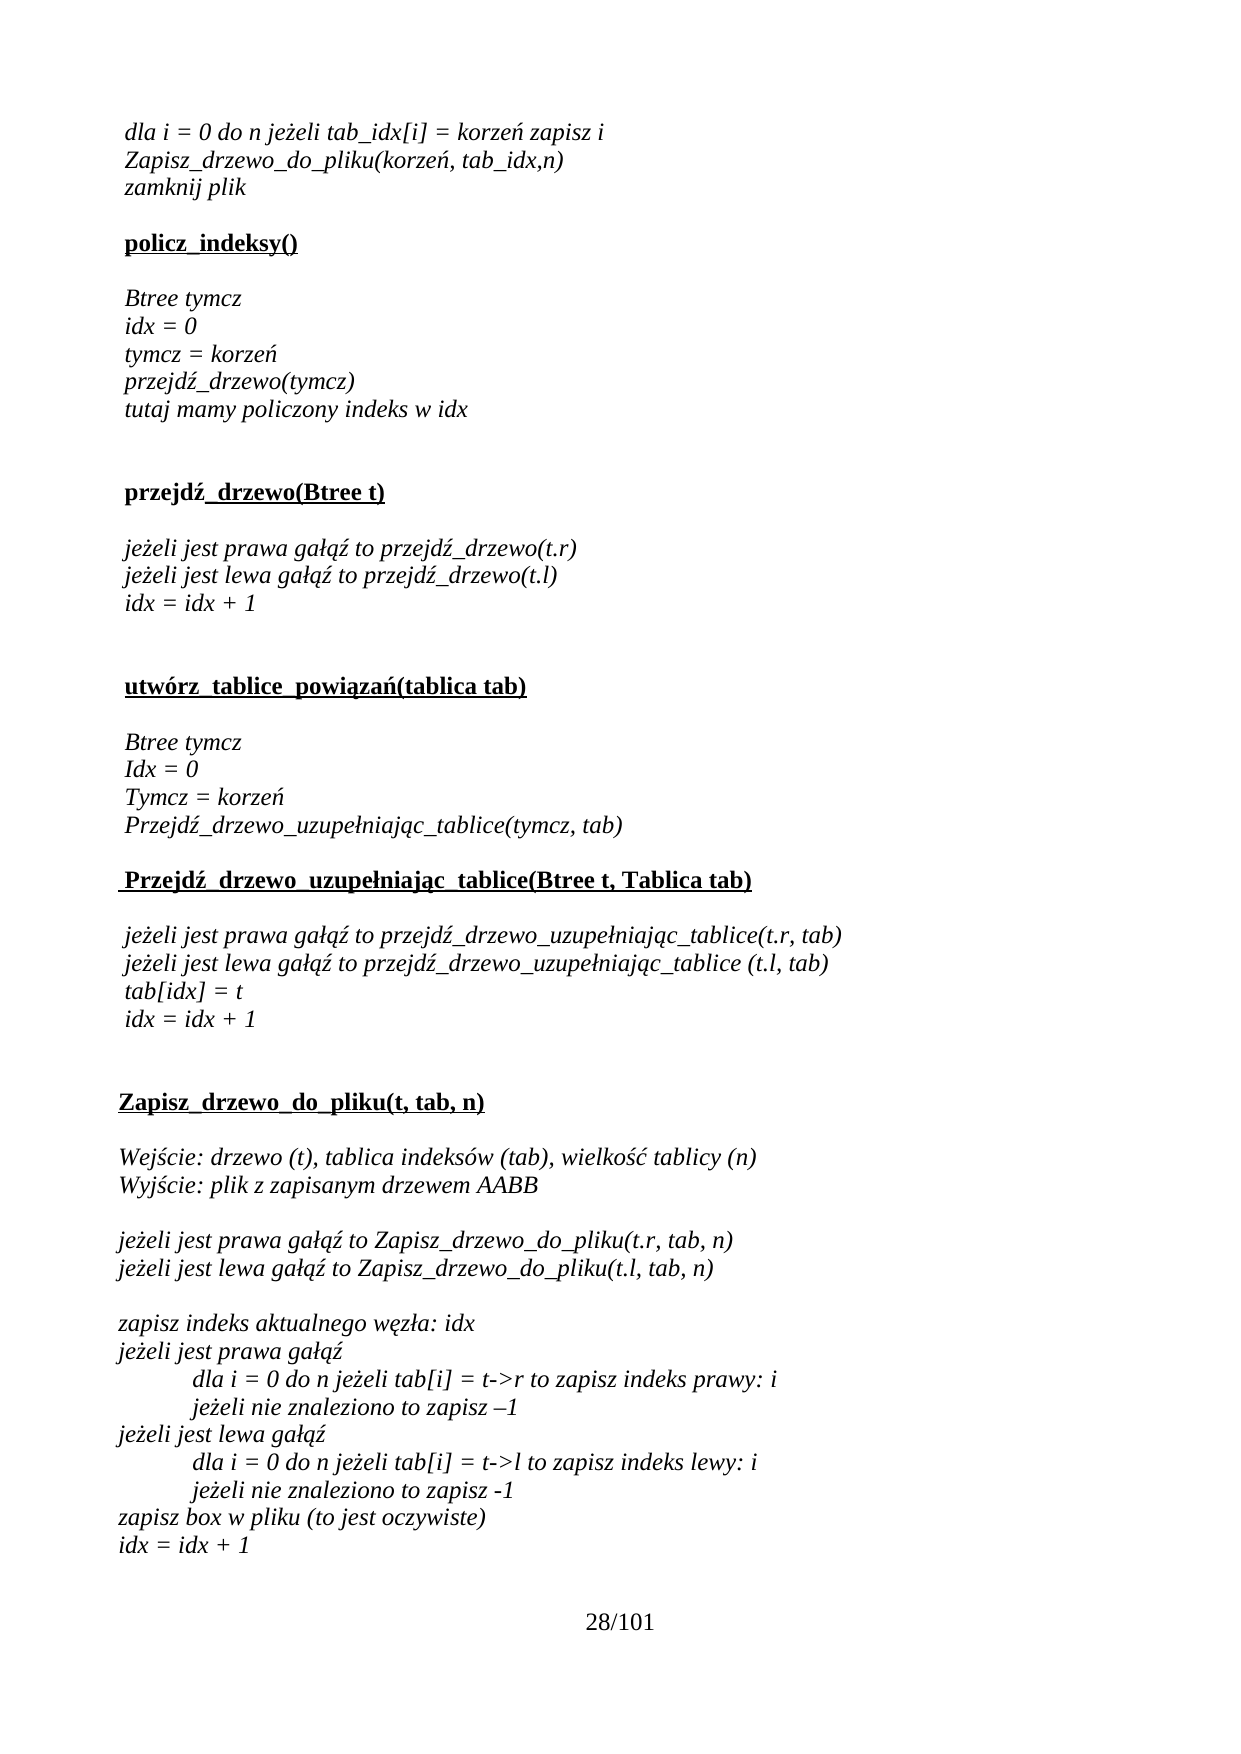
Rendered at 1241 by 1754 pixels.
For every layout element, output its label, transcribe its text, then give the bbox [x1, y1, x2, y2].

text Przejdź_drzewo_uzupełniając_tablice(tymcz, tab) [118, 811, 1122, 838]
text Zapisz_drzewo_do_pliku(t, tab, n) [118, 1088, 1122, 1116]
text idx = idx + 1 [118, 1005, 1122, 1032]
text jeżeli jest prawa gałąź to Zapisz_drzewo_do_pliku(t.r, tab, n) [118, 1226, 1122, 1254]
text zamknij plik [118, 173, 1122, 201]
text tab[idx] = t [118, 977, 1122, 1005]
text zapisz indeks aktualnego węzła: idx [118, 1309, 1122, 1337]
text policz_indeksy() [118, 229, 1122, 257]
text Przejdź_drzewo_uzupełniając_tablice(Btree t, Tablica tab) [118, 866, 1122, 894]
text dla i = 0 do n jeżeli tab[i] = t->l to zapisz indeks lewy: i [118, 1448, 1122, 1476]
text idx = idx + 1 [118, 589, 1122, 617]
text jeżeli jest lewa gałąź to przejdź_drzewo_uzupełniając_tablice (t.l, tab) [118, 949, 1122, 977]
text dla i = 0 do n jeżeli tab_idx[i] = korzeń zapisz i [118, 118, 1122, 146]
text jeżeli jest lewa gałąź [118, 1420, 1122, 1448]
text Zapisz_drzewo_do_pliku(korzeń, tab_idx,n) [118, 146, 1122, 173]
text dla i = 0 do n jeżeli tab[i] = t->r to zapisz indeks prawy: i [118, 1365, 1122, 1393]
text jeżeli jest prawa gałąź to przejdź_drzewo(t.r) [118, 534, 1122, 561]
text jeżeli jest lewa gałąź to przejdź_drzewo(t.l) [118, 561, 1122, 589]
text tymcz = korzeń [118, 340, 1122, 367]
text Btree tymcz [118, 728, 1122, 755]
text Wyjście: plik z zapisanym drzewem AABB [118, 1171, 1122, 1199]
text idx = idx + 1 [118, 1531, 1122, 1559]
text Tymcz = korzeń [118, 783, 1122, 811]
text jeżeli nie znaleziono to zapisz –1 [118, 1393, 1122, 1420]
text jeżeli jest lewa gałąź to Zapisz_drzewo_do_pliku(t.l, tab, n) [118, 1254, 1122, 1282]
text Btree tymcz [118, 284, 1122, 312]
text jeżeli nie znaleziono to zapisz -1 [118, 1476, 1122, 1503]
text przejdź_drzewo(Btree t) [118, 478, 1122, 506]
text jeżeli jest prawa gałąź [118, 1337, 1122, 1365]
text zapisz box w pliku (to jest oczywiste) [118, 1503, 1122, 1531]
text tutaj mamy policzony indeks w idx [118, 395, 1122, 423]
text Wejście: drzewo (t), tablica indeksów (tab), wielkość tablicy (n) [118, 1143, 1122, 1171]
text jeżeli jest prawa gałąź to przejdź_drzewo_uzupełniając_tablice(t.r, tab) [118, 922, 1122, 949]
text utwórz_tablice_powiązań(tablica tab) [118, 672, 1122, 700]
text idx = 0 [118, 312, 1122, 340]
text Idx = 0 [118, 755, 1122, 783]
text przejdź_drzewo(tymcz) [118, 367, 1122, 395]
